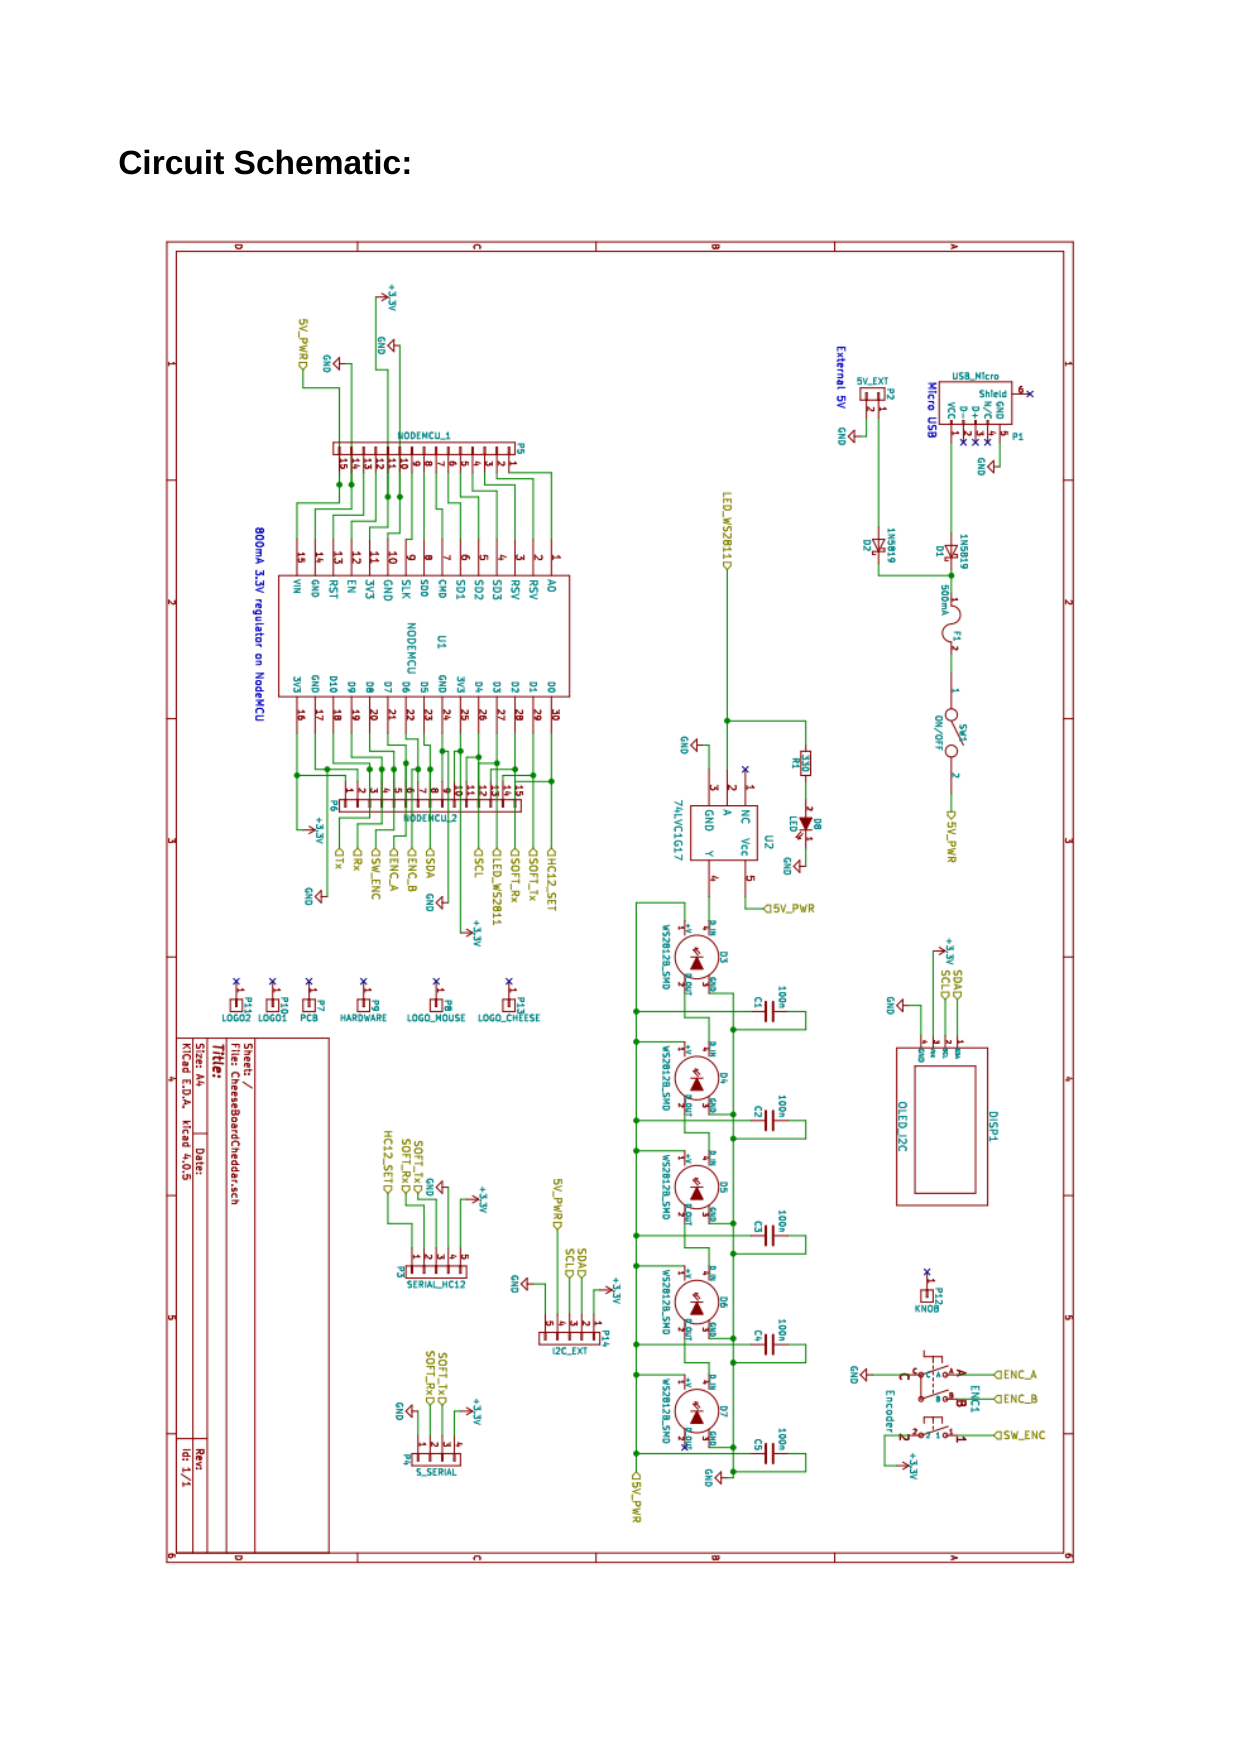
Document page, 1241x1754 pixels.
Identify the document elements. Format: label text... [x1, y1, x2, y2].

subtitle Circuit Schematic: [118, 143, 1122, 182]
picture [119, 194, 1121, 1611]
